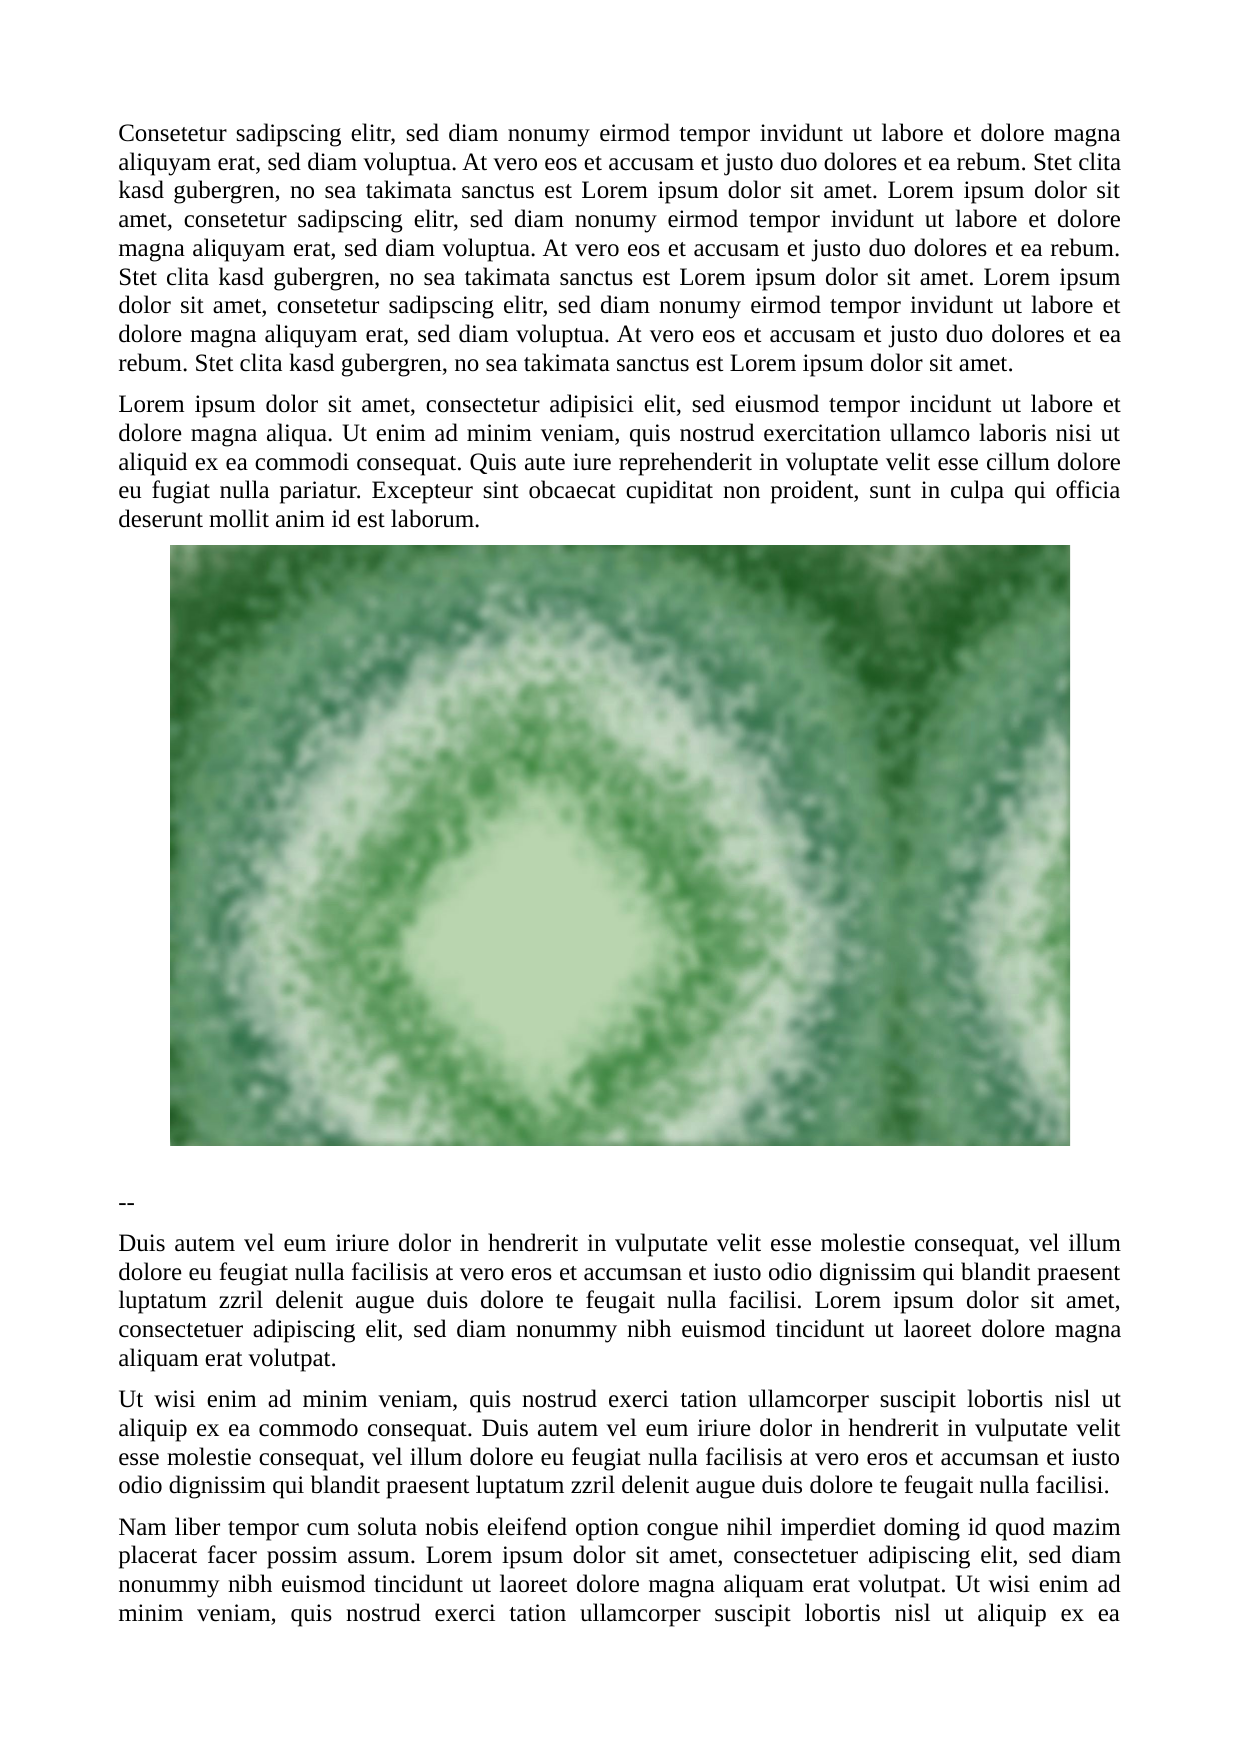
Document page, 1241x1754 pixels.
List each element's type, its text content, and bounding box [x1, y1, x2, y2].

text Duis autem vel eum iriure dolor in hendrerit in vulputate velit esse molestie consequat, vel illum dolore eu feugiat nulla facilisis at vero eros et accumsan et iusto odio dignissim qui blandit praesent luptatum zzril delenit augue duis dolore te feugait nulla facilisi. Lorem ipsum dolor sit amet, consectetuer adipiscing elit, sed diam nonummy nibh euismod tincidunt ut laoreet dolore magna aliquam erat volutpat. [118, 1228, 1122, 1372]
text Ut wisi enim ad minim veniam, quis nostrud exerci tation ullamcorper suscipit lobortis nisl ut aliquip ex ea commodo consequat. Duis autem vel eum iriure dolor in hendrerit in vulputate velit esse molestie consequat, vel illum dolore eu feugiat nulla facilisis at vero eros et accumsan et iusto odio dignissim qui blandit praesent luptatum zzril delenit augue duis dolore te feugait nulla facilisi. [118, 1384, 1122, 1499]
text Nam liber tempor cum soluta nobis eleifend option congue nihil imperdiet doming id quod mazim placerat facer possim assum. Lorem ipsum dolor sit amet, consectetuer adipiscing elit, sed diam nonummy nibh euismod tincidunt ut laoreet dolore magna aliquam erat volutpat. Ut wisi enim ad minim veniam, quis nostrud exerci tation ullamcorper suscipit lobortis nisl ut aliquip ex ea [118, 1512, 1122, 1627]
text -- [118, 1187, 1122, 1216]
picture [170, 545, 1071, 1146]
text Lorem ipsum dolor sit amet, consectetur adipisici elit, sed eiusmod tempor incidunt ut labore et dolore magna aliqua. Ut enim ad minim veniam, quis nostrud exercitation ullamco laboris nisi ut aliquid ex ea commodi consequat. Quis aute iure reprehenderit in voluptate velit esse cillum dolore eu fugiat nulla pariatur. Excepteur sint obcaecat cupiditat non proident, sunt in culpa qui officia deserunt mollit anim id est laborum. [118, 389, 1122, 533]
text Consetetur sadipscing elitr, sed diam nonumy eirmod tempor invidunt ut labore et dolore magna aliquyam erat, sed diam voluptua. At vero eos et accusam et justo duo dolores et ea rebum. Stet clita kasd gubergren, no sea takimata sanctus est Lorem ipsum dolor sit amet. Lorem ipsum dolor sit amet, consetetur sadipscing elitr, sed diam nonumy eirmod tempor invidunt ut labore et dolore magna aliquyam erat, sed diam voluptua. At vero eos et accusam et justo duo dolores et ea rebum. Stet clita kasd gubergren, no sea takimata sanctus est Lorem ipsum dolor sit amet. Lorem ipsum dolor sit amet, consetetur sadipscing elitr, sed diam nonumy eirmod tempor invidunt ut labore et dolore magna aliquyam erat, sed diam voluptua. At vero eos et accusam et justo duo dolores et ea rebum. Stet clita kasd gubergren, no sea takimata sanctus est Lorem ipsum dolor sit amet. [118, 118, 1122, 377]
